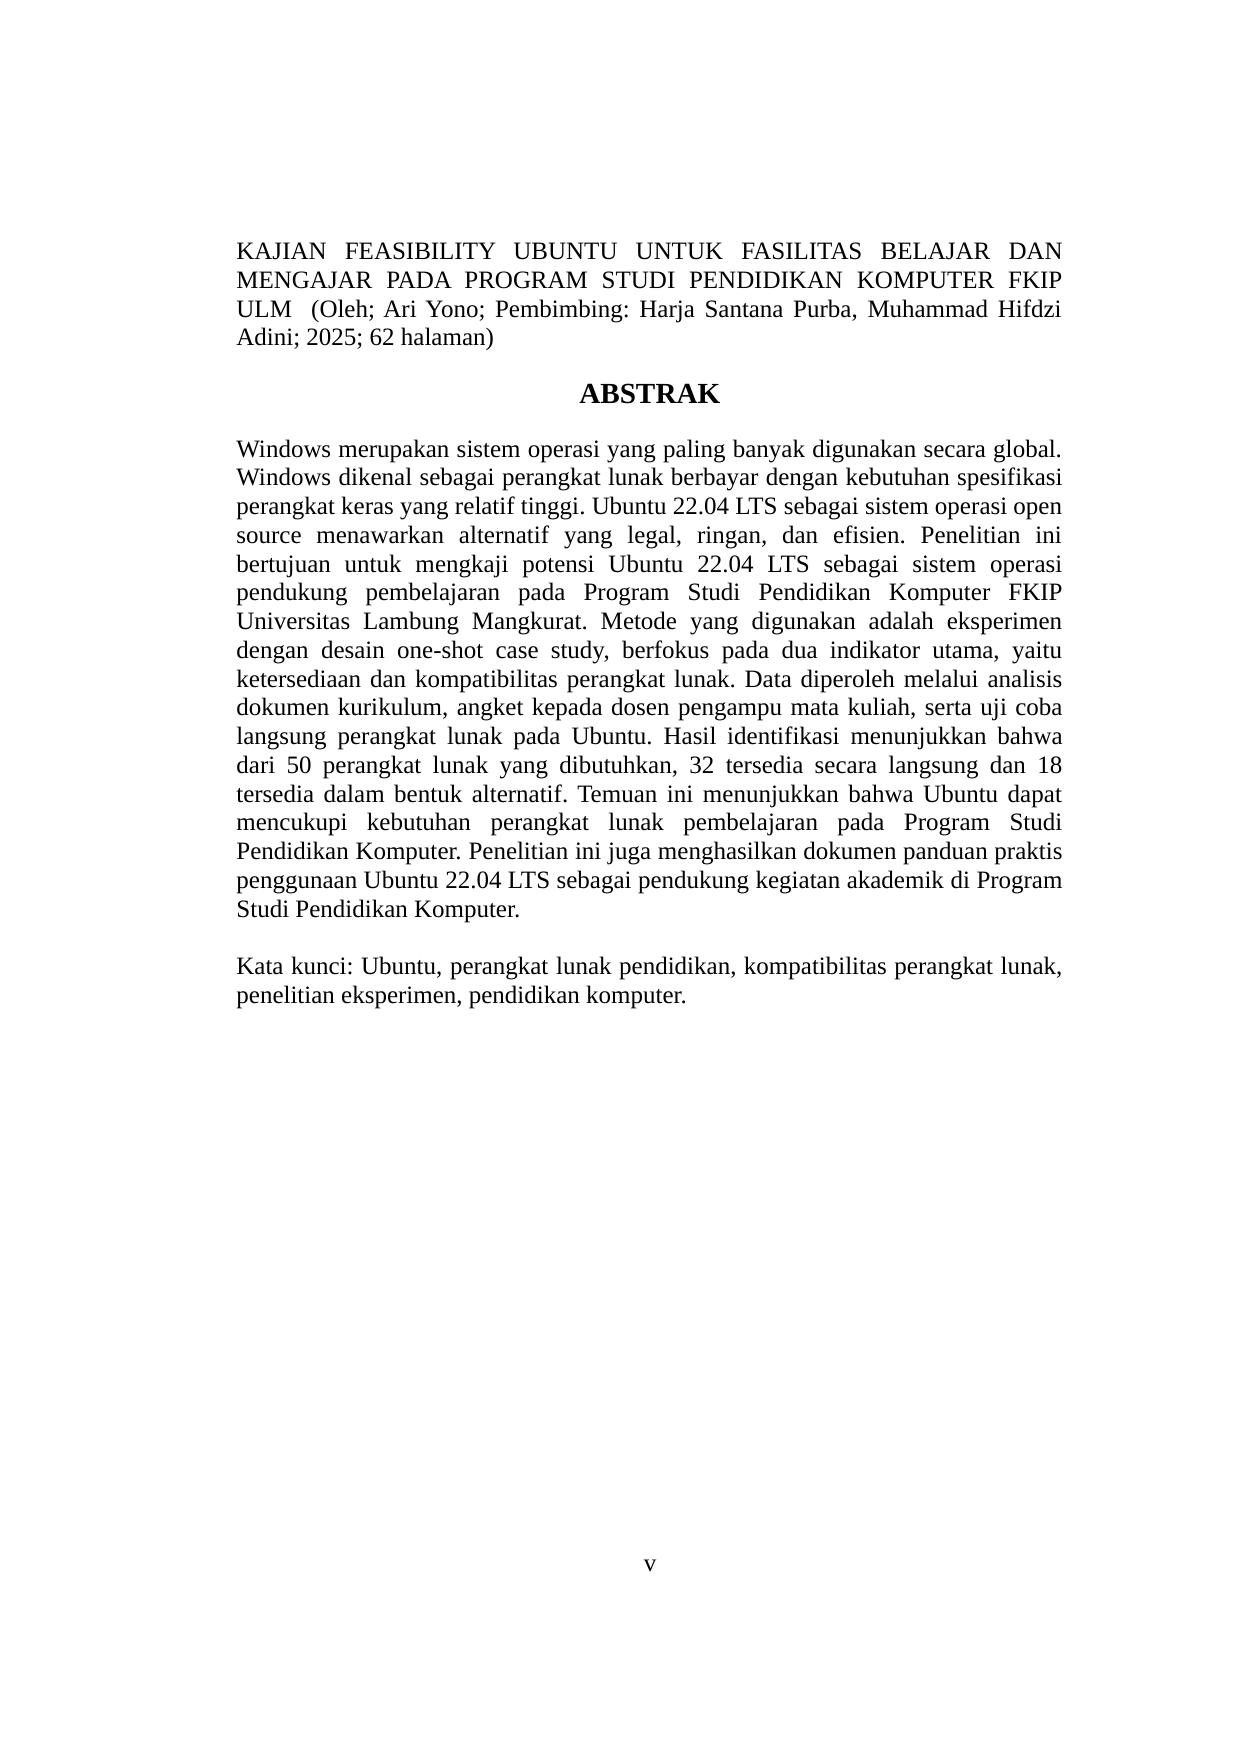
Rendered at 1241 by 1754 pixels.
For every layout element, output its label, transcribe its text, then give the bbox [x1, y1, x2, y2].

text Windows merupakan sistem operasi yang paling banyak digunakan secara global. Windows dikenal sebagai perangkat lunak berbayar dengan kebutuhan spesifikasi perangkat keras yang relatif tinggi. Ubuntu 22.04 LTS sebagai sistem operasi open source menawarkan alternatif yang legal, ringan, dan efisien. Penelitian ini bertujuan untuk mengkaji potensi Ubuntu 22.04 LTS sebagai sistem operasi pendukung pembelajaran pada Program Studi Pendidikan Komputer FKIP Universitas Lambung Mangkurat. Metode yang digunakan adalah eksperimen dengan desain one-shot case study, berfokus pada dua indikator utama, yaitu ketersediaan dan kompatibilitas perangkat lunak. Data diperoleh melalui analisis dokumen kurikulum, angket kepada dosen pengampu mata kuliah, serta uji coba langsung perangkat lunak pada Ubuntu. Hasil identifikasi menunjukkan bahwa dari 50 perangkat lunak yang dibutuhkan, 32 tersedia secara langsung dan 18 tersedia dalam bentuk alternatif. Temuan ini menunjukkan bahwa Ubuntu dapat mencukupi kebutuhan perangkat lunak pembelajaran pada Program Studi Pendidikan Komputer. Penelitian ini juga menghasilkan dokumen panduan praktis penggunaan Ubuntu 22.04 LTS sebagai pendukung kegiatan akademik di Program Studi Pendidikan Komputer. [236, 434, 1063, 922]
text Kata kunci: Ubuntu, perangkat lunak pendidikan, kompatibilitas perangkat lunak, penelitian eksperimen, pendidikan komputer. [236, 951, 1063, 1009]
subtitle ABSTRAK [236, 376, 1063, 409]
text KAJIAN FEASIBILITY UBUNTU UNTUK FASILITAS BELAJAR DAN MENGAJAR PADA PROGRAM STUDI PENDIDIKAN KOMPUTER FKIP ULM (Oleh; Ari Yono; Pembimbing: Harja Santana Purba, Muhammad Hifdzi Adini; 2025; 62 halaman) [236, 236, 1063, 351]
